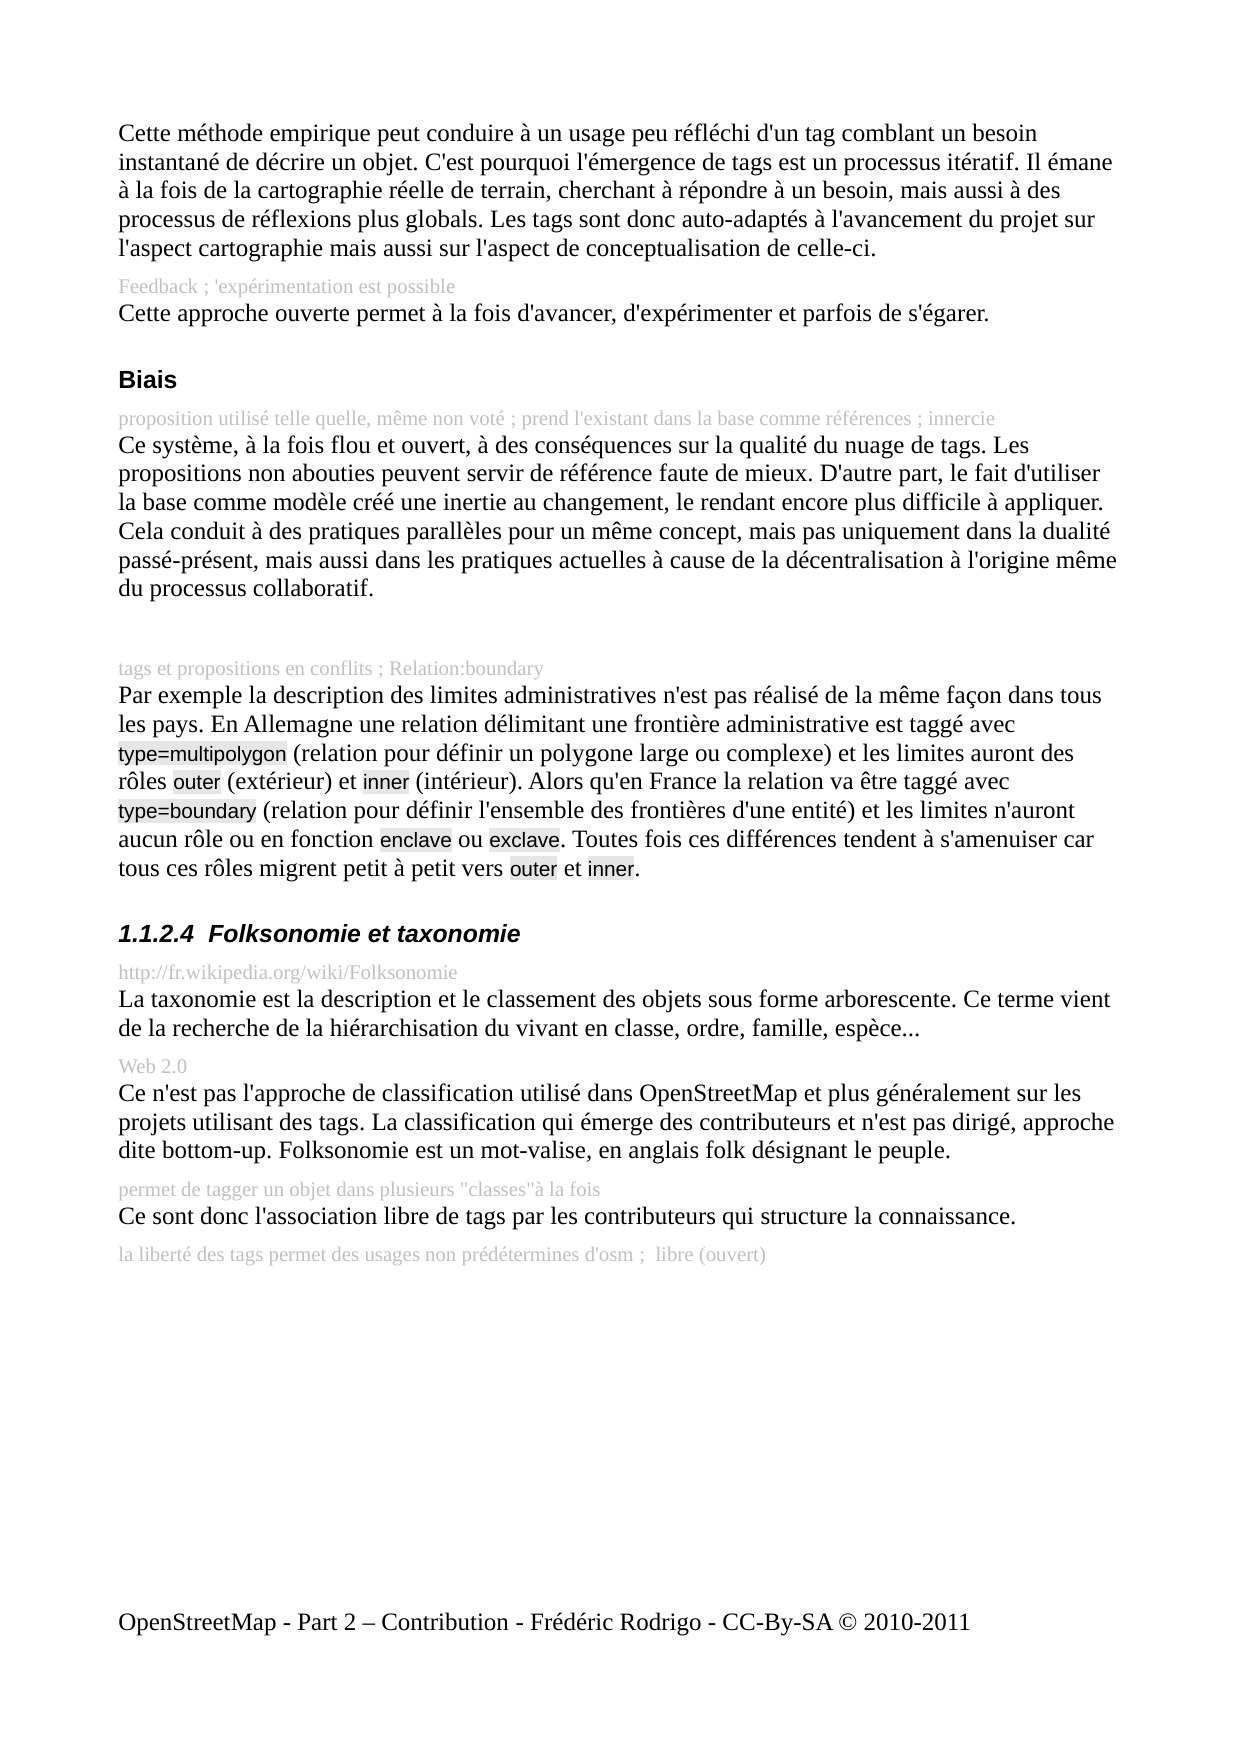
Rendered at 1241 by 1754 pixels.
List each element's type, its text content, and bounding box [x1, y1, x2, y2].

text La taxonomie est la description et le classement des objets sous forme arborescente. Ce terme vient de la recherche de la hiérarchisation du vivant en classe, ordre, famille, espèce... [118, 984, 1122, 1041]
text tags et propositions en conflits ; Relation:boundary [118, 656, 1122, 680]
text permet de tagger un objet dans plusieurs "classes"à la fois [118, 1177, 1122, 1201]
text Cette méthode empirique peut conduire à un usage peu réfléchi d'un tag comblant un besoin instantané de décrire un objet. C'est pourquoi l'émergence de tags est un processus itératif. Il émane à la fois de la cartographie réelle de terrain, cherchant à répondre à un besoin, mais aussi à des processus de réflexions plus globals. Les tags sont donc auto-adaptés à l'avancement du projet sur l'aspect cartographie mais aussi sur l'aspect de conceptualisation de celle-ci. [118, 118, 1122, 262]
text la liberté des tags permet des usages non prédétermines d'osm ; libre (ouvert) [118, 1242, 1122, 1266]
text Ce système, à la fois flou et ouvert, à des conséquences sur la qualité du nuage de tags. Les propositions non abouties peuvent servir de référence faute de mieux. D'autre part, le fait d'utiliser la base comme modèle créé une inertie au changement, le rendant encore plus difficile à appliquer. Cela conduit à des pratiques parallèles pour un même concept, mais pas uniquement dans la dualité passé-présent, mais aussi dans les pratiques actuelles à cause de la décentralisation à l'origine même du processus collaboratif. [118, 430, 1122, 602]
text Ce n'est pas l'approche de classification utilisé dans OpenStreetMap et plus généralement sur les projets utilisant des tags. La classification qui émerge des contributeurs et n'est pas dirigé, approche dite bottom-up. Folksonomie est un mot-valise, en anglais folk désignant le peuple. [118, 1078, 1122, 1164]
text http://fr.wikipedia.org/wiki/Folksonomie [118, 960, 1122, 984]
text Web 2.0 [118, 1054, 1122, 1078]
text Ce sont donc l'association libre de tags par les contributeurs qui structure la connaissance. [118, 1201, 1122, 1229]
subtitle Biais [118, 365, 1122, 393]
text Cette approche ouverte permet à la fois d'avancer, d'expérimenter et parfois de s'égarer. [118, 298, 1122, 327]
subtitle Folksonomie et taxonomie [118, 919, 1122, 947]
text proposition utilisé telle quelle, même non voté ; prend l'existant dans la base comme références ; innercie [118, 406, 1122, 430]
text Par exemple la description des limites administratives n'est pas réalisé de la même façon dans tous les pays. En Allemagne une relation délimitant une frontière administrative est taggé avec type=multipolygon (relation pour définir un polygone large ou complexe) et les limites auront des rôles outer (extérieur) et inner (intérieur). Alors qu'en France la relation va être taggé avec type=boundary (relation pour définir l'ensemble des frontières d'une entité) et les limites n'auront aucun rôle ou en fonction enclave ou exclave. Toutes fois ces différences tendent à s'amenuiser car tous ces rôles migrent petit à petit vers outer et inner. [118, 680, 1122, 881]
text Feedback ; 'expérimentation est possible [118, 274, 1122, 298]
